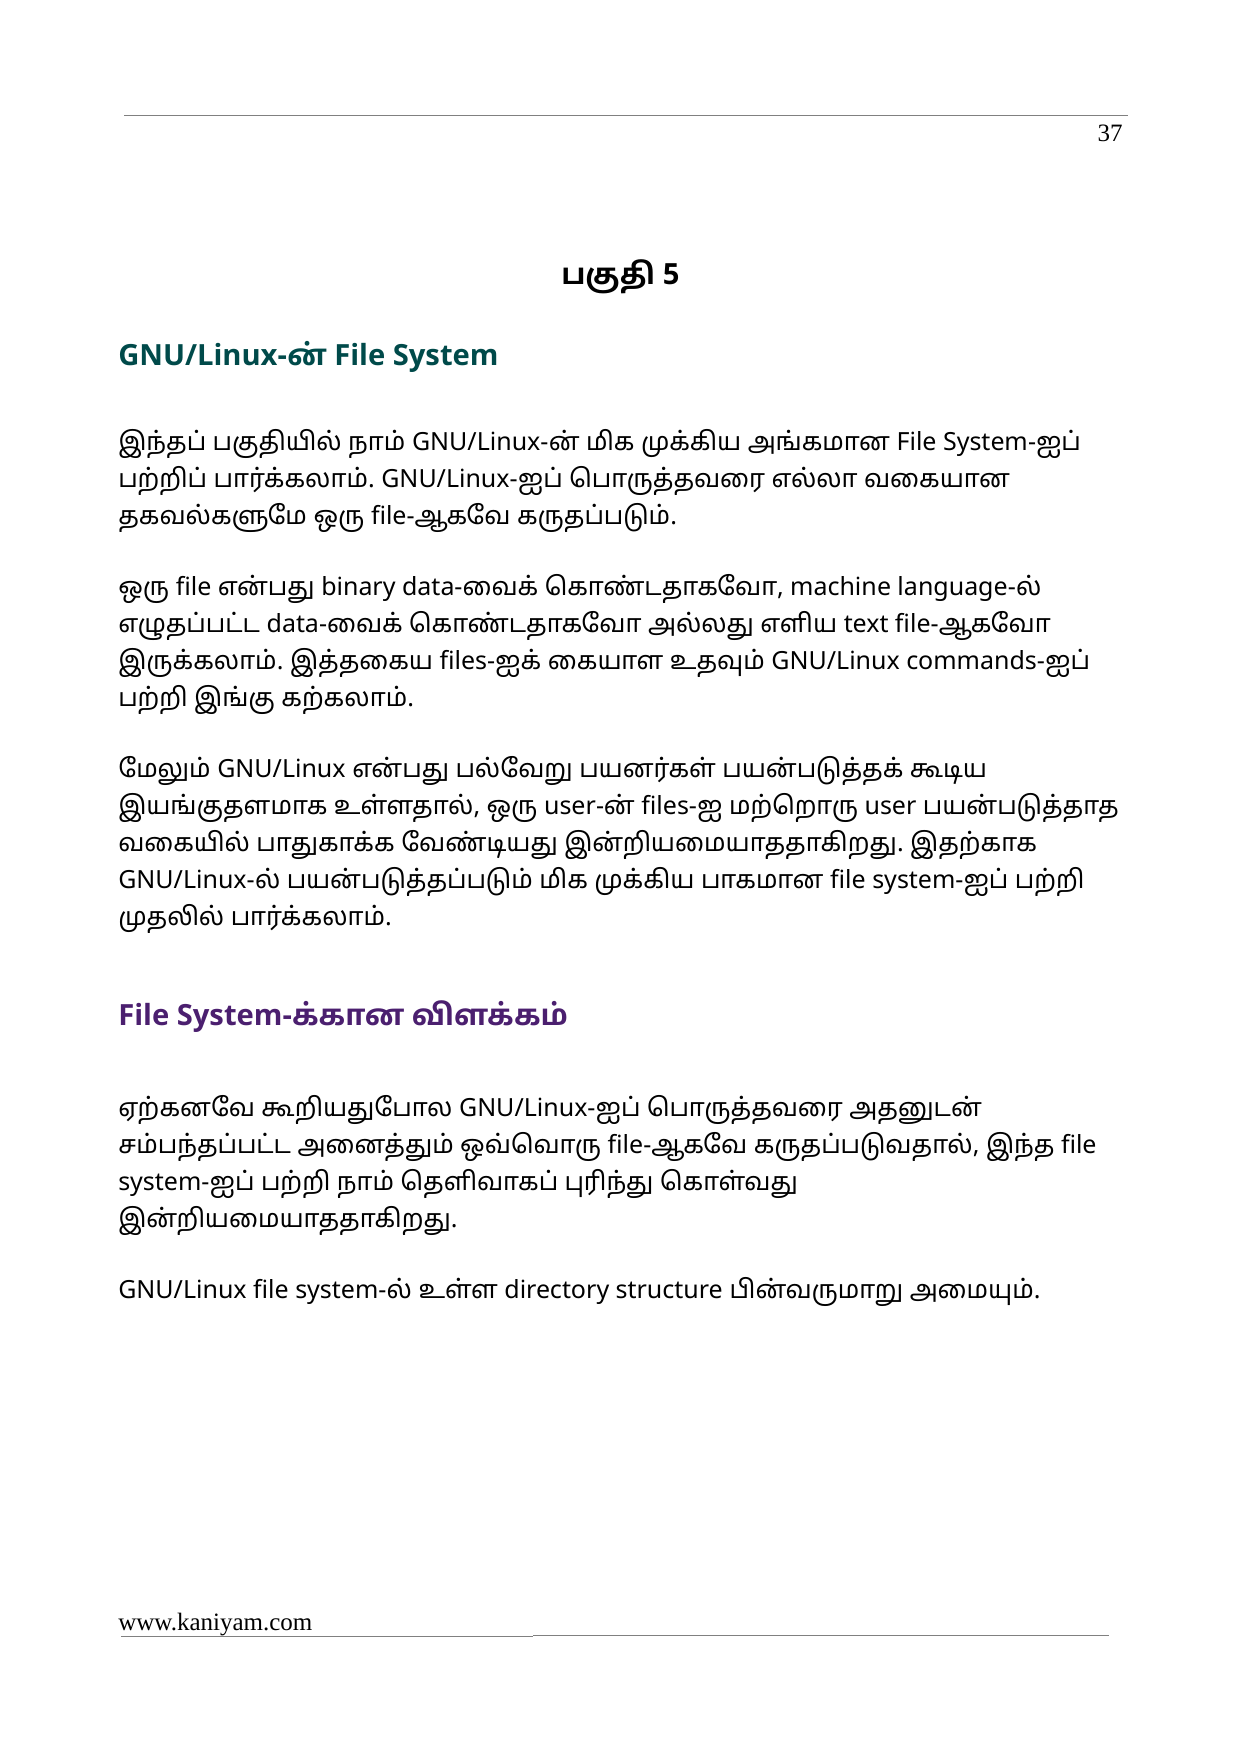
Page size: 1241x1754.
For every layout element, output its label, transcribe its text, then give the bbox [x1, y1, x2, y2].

subtitle File System-க்கான விளக்கம் [118, 994, 1122, 1038]
subtitle GNU/Linux-ன் File System [118, 334, 1122, 377]
text ஒரு file என்பது binary data-வைக் கொண்டதாகவோ, machine language-ல் எழுதப்பட்ட data-வைக் கொண்டதாகவோ அல்லது எளிய text file-ஆகவோ இருக்கலாம். இத்தகைய files-ஐக் கையாள உதவும் GNU/Linux commands-ஐப் பற்றி இங்கு கற்கலாம். மேலும் GNU/Linux என்பது பல்வேறு பயனர்கள் பயன்படுத்தக் கூடிய இயங்குதளமாக உள்ளதால், ஒரு user-ன் files-ஐ மற்றொரு user பயன்படுத்தாத வகையில் பாதுகாக்க வேண்டியது இன்றியமையாததாகிறது. இதற்காக GNU/Linux-ல் பயன்படுத்தப்படும் மிக முக்கிய பாகமான file system-ஐப் பற்றி முதலில் பார்க்கலாம். [118, 569, 1122, 969]
text ஏற்கனவே கூறியதுபோல GNU/Linux-ஐப் பொருத்தவரை அதனுடன் சம்பந்தப்பட்ட அனைத்தும் ஒவ்வொரு file-ஆகவே கருதப்படுவதால், இந்த file system-ஐப் பற்றி நாம் தெளிவாகப் புரிந்து கொள்வது இன்றியமையாததாகிறது. GNU/Linux file system-ல் உள்ள directory structure பின்வருமாறு அமையும். [118, 1050, 1122, 1309]
subtitle பகுதி 5 [118, 253, 1122, 297]
text இந்தப் பகுதியில் நாம் GNU/Linux-ன் மிக முக்கிய அங்கமான File System-ஐப் பற்றிப் பார்க்கலாம். GNU/Linux-ஐப் பொருத்தவரை எல்லா வகையான தகவல்களுமே ஒரு file-ஆகவே கருதப்படும். [118, 424, 1122, 534]
